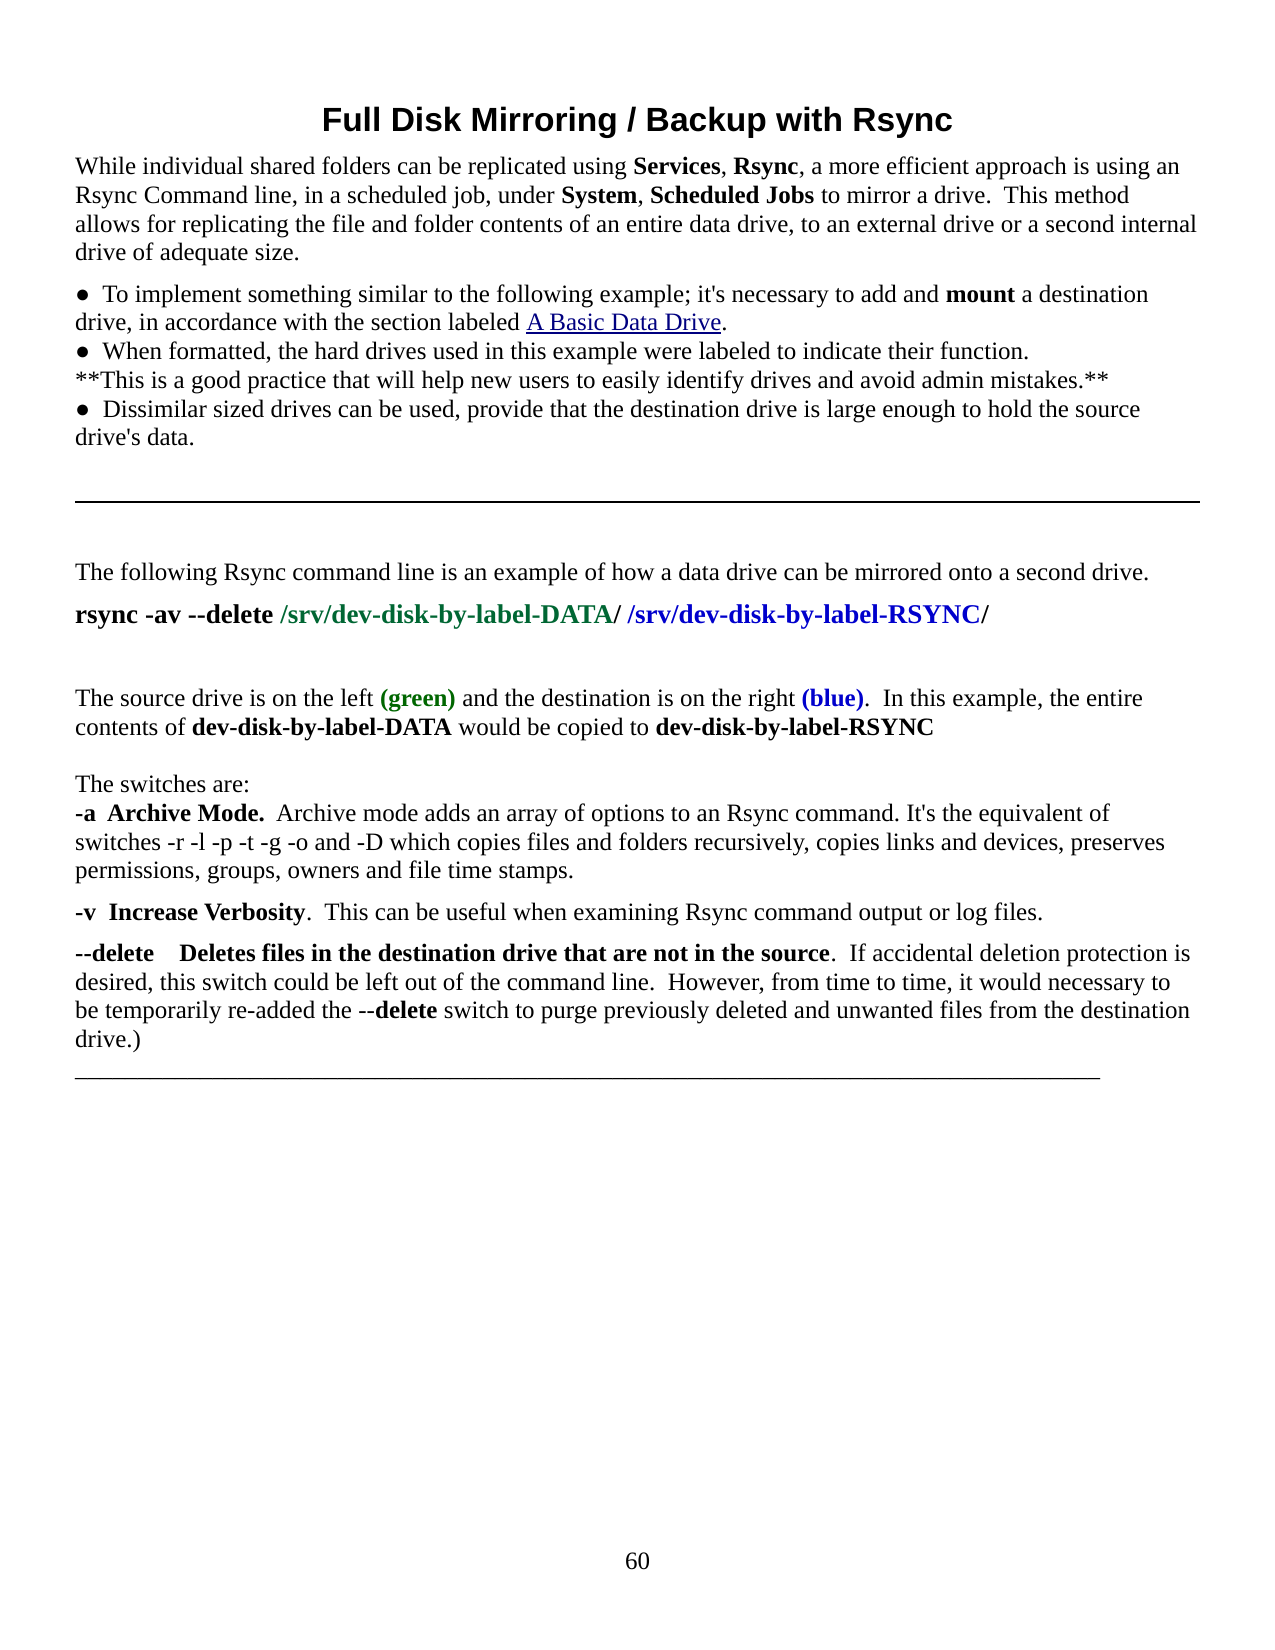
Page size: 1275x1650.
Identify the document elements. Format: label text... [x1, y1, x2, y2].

text The following Rsync command line is an example of how a data drive can be mirrored onto a second drive. [75, 557, 1200, 586]
text While individual shared folders can be replicated using Services, Rsync, a more efficient approach is using an Rsync Command line, in a scheduled job, under System, Scheduled Jobs to mirror a drive. This method allows for replicating the file and folder contents of an entire data drive, to an external drive or a second internal drive of adequate size. [75, 151, 1200, 266]
text ● To implement something similar to the following example; it's necessary to add and mount a destination drive, in accordance with the section labeled A Basic Data Drive. ● When formatted, the hard drives used in this example were labeled to indicate their function. **This is a good practice that will help new users to easily identify drives and avoid admin mistakes.** ● Dissimilar sized drives can be used, provide that the destination drive is large enough to hold the source drive's data. [75, 279, 1200, 451]
text The source drive is on the left (green) and the destination is on the right (blue). In this example, the entire contents of dev-disk-by-label-DATA would be copied to dev-disk-by-label-RSYNC The switches are: -a Archive Mode. Archive mode adds an array of options to an Rsync command. It's the equivalent of switches -r -l -p -t -g -o and -D which copies files and folders recursively, copies links and devices, preserves permissions, groups, owners and file time stamps. [75, 683, 1200, 884]
text rsync -av --delete /srv/dev-disk-by-label-DATA/ /srv/dev-disk-by-label-RSYNC/ [75, 598, 1200, 629]
subtitle Full Disk Mirroring / Backup with Rsync [75, 100, 1200, 139]
text --delete Deletes files in the destination drive that are not in the source. If accidental deletion protection is desired, this switch could be left out of the command line. However, from time to time, it would necessary to be temporarily re-added the --delete switch to purge previously deleted and unwanted files from the destination drive.) __________________________________________________________________________________ [75, 938, 1200, 1082]
text -v Increase Verbosity. This can be useful when examining Rsync command output or log files. [75, 897, 1200, 926]
